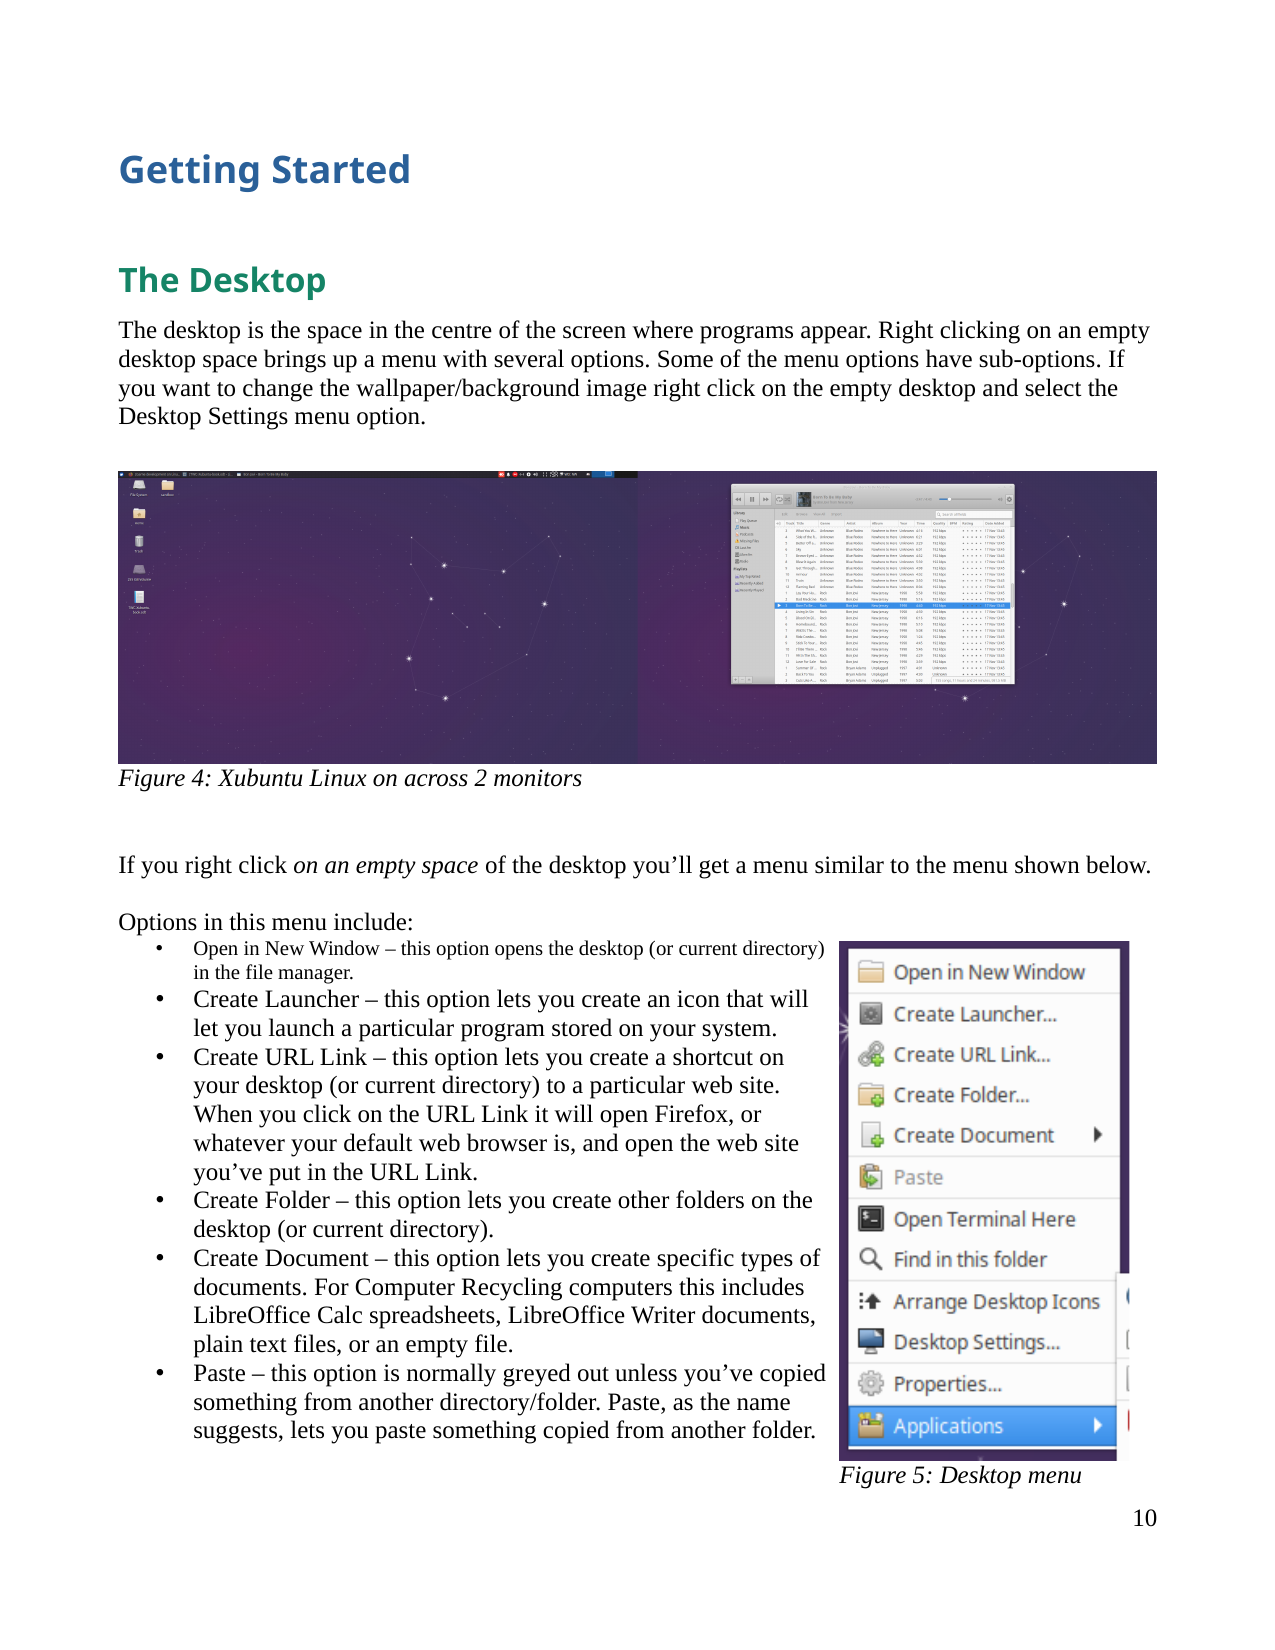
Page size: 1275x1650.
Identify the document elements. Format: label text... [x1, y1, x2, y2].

picture [118, 471, 1157, 764]
text Figure 5: Desktop menu [839, 1461, 1129, 1489]
list Create Launcher – this option lets you create an icon that will let you launch a particular program stored on your system. [156, 984, 839, 1042]
picture [839, 941, 1130, 1461]
list Create URL Link – this option lets you create a shortcut on your desktop (or current directory) to a particular web site. When you click on the URL Link it will open Firefox, or whatever your default web browser is, and open the web site you’ve put in the URL Link. [156, 1042, 839, 1185]
text The desktop is the space in the centre of the screen where programs appear. Right clicking on an empty desktop space brings up a menu with several options. Some of the menu options have sub-options. If you want to change the wallpaper/background image right click on the empty desktop and select the Desktop Settings menu option. [118, 315, 1157, 430]
list Open in New Window – this option opens the desktop (or current directory) in the file manager. [156, 936, 839, 984]
text Figure 4: Xubuntu Linux on across 2 monitors [118, 764, 1157, 792]
subtitle The Desktop [118, 257, 1157, 303]
text If you right click on an empty space of the desktop you’ll get a menu similar to the menu shown below. [118, 850, 1157, 878]
list Create Folder – this option lets you create other folders on the desktop (or current directory). [156, 1185, 839, 1243]
subtitle Getting Started [118, 143, 1157, 195]
list Paste – this option is normally greyed out unless you’ve copied something from another directory/folder. Paste, as the name suggests, lets you paste something copied from another folder. [156, 1358, 839, 1444]
list Create Document – this option lets you create specific types of documents. For Computer Recycling computers this includes LibreOffice Calc spreadsheets, LibreOffice Writer documents, plain text files, or an empty file. [156, 1243, 839, 1358]
text Options in this menu include: [118, 907, 1157, 941]
